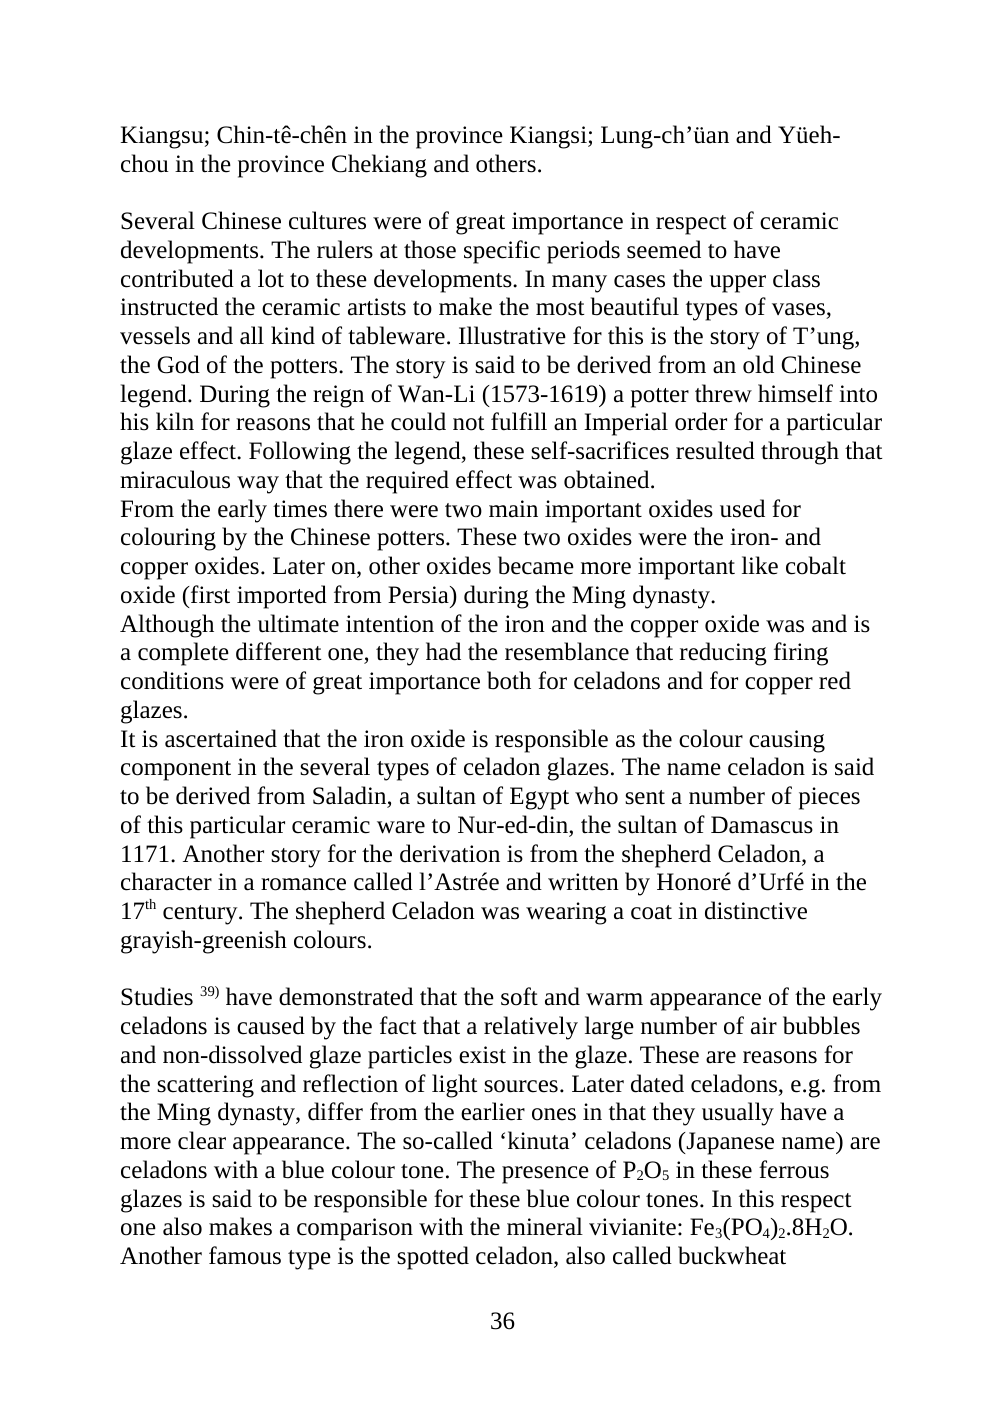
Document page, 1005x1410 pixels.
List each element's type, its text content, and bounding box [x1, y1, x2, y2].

text Kiangsu; Chin-tê-chên in the province Kiangsi; Lung-ch’üan and Yüeh-chou in the province Chekiang and others. [120, 120, 885, 177]
text Several Chinese cultures were of great importance in respect of ceramic developments. The rulers at those specific periods seemed to have contributed a lot to these developments. In many cases the upper class instructed the ceramic artists to make the most beautiful types of vases, vessels and all kind of tableware. Illustrative for this is the story of T’ung, the God of the potters. The story is said to be derived from an old Chinese legend. During the reign of Wan-Li (1573-1619) a potter threw himself into his kiln for reasons that he could not fulfill an Imperial order for a particular glaze effect. Following the legend, these self-sacrifices resulted through that miraculous way that the required effect was obtained. [120, 206, 885, 494]
text From the early times there were two main important oxides used for colouring by the Chinese potters. These two oxides were the iron- and copper oxides. Later on, other oxides became more important like cobalt oxide (first imported from Persia) during the Ming dynasty. [120, 494, 885, 609]
text Studies 39) have demonstrated that the soft and warm appearance of the early celadons is caused by the fact that a relatively large number of air bubbles and non-dissolved glaze particles exist in the glaze. These are reasons for the scattering and reflection of light sources. Later dated celadons, e.g. from the Ming dynasty, differ from the earlier ones in that they usually have a more clear appearance. The so-called ‘kinuta’ celadons (Japanese name) are celadons with a blue colour tone. The presence of P2O5 in these ferrous glazes is said to be responsible for these blue colour tones. In this respect one also makes a comparison with the mineral vivianite: Fe3(PO4)2.8H2O. Another famous type is the spotted celadon, also called buckwheat [120, 982, 885, 1270]
text Although the ultimate intention of the iron and the copper oxide was and is a complete different one, they had the resemblance that reducing firing conditions were of great importance both for celadons and for copper red glazes. [120, 609, 885, 724]
text It is ascertained that the iron oxide is responsible as the colour causing component in the several types of celadon glazes. The name celadon is said to be derived from Saladin, a sultan of Egypt who sent a number of pieces of this particular ceramic ware to Nur-ed-din, the sultan of Damascus in 1171. Another story for the derivation is from the shepherd Celadon, a character in a romance called l’Astrée and written by Honoré d’Urfé in the 17th century. The shepherd Celadon was wearing a coat in distinctive grayish-greenish colours. [120, 724, 885, 954]
